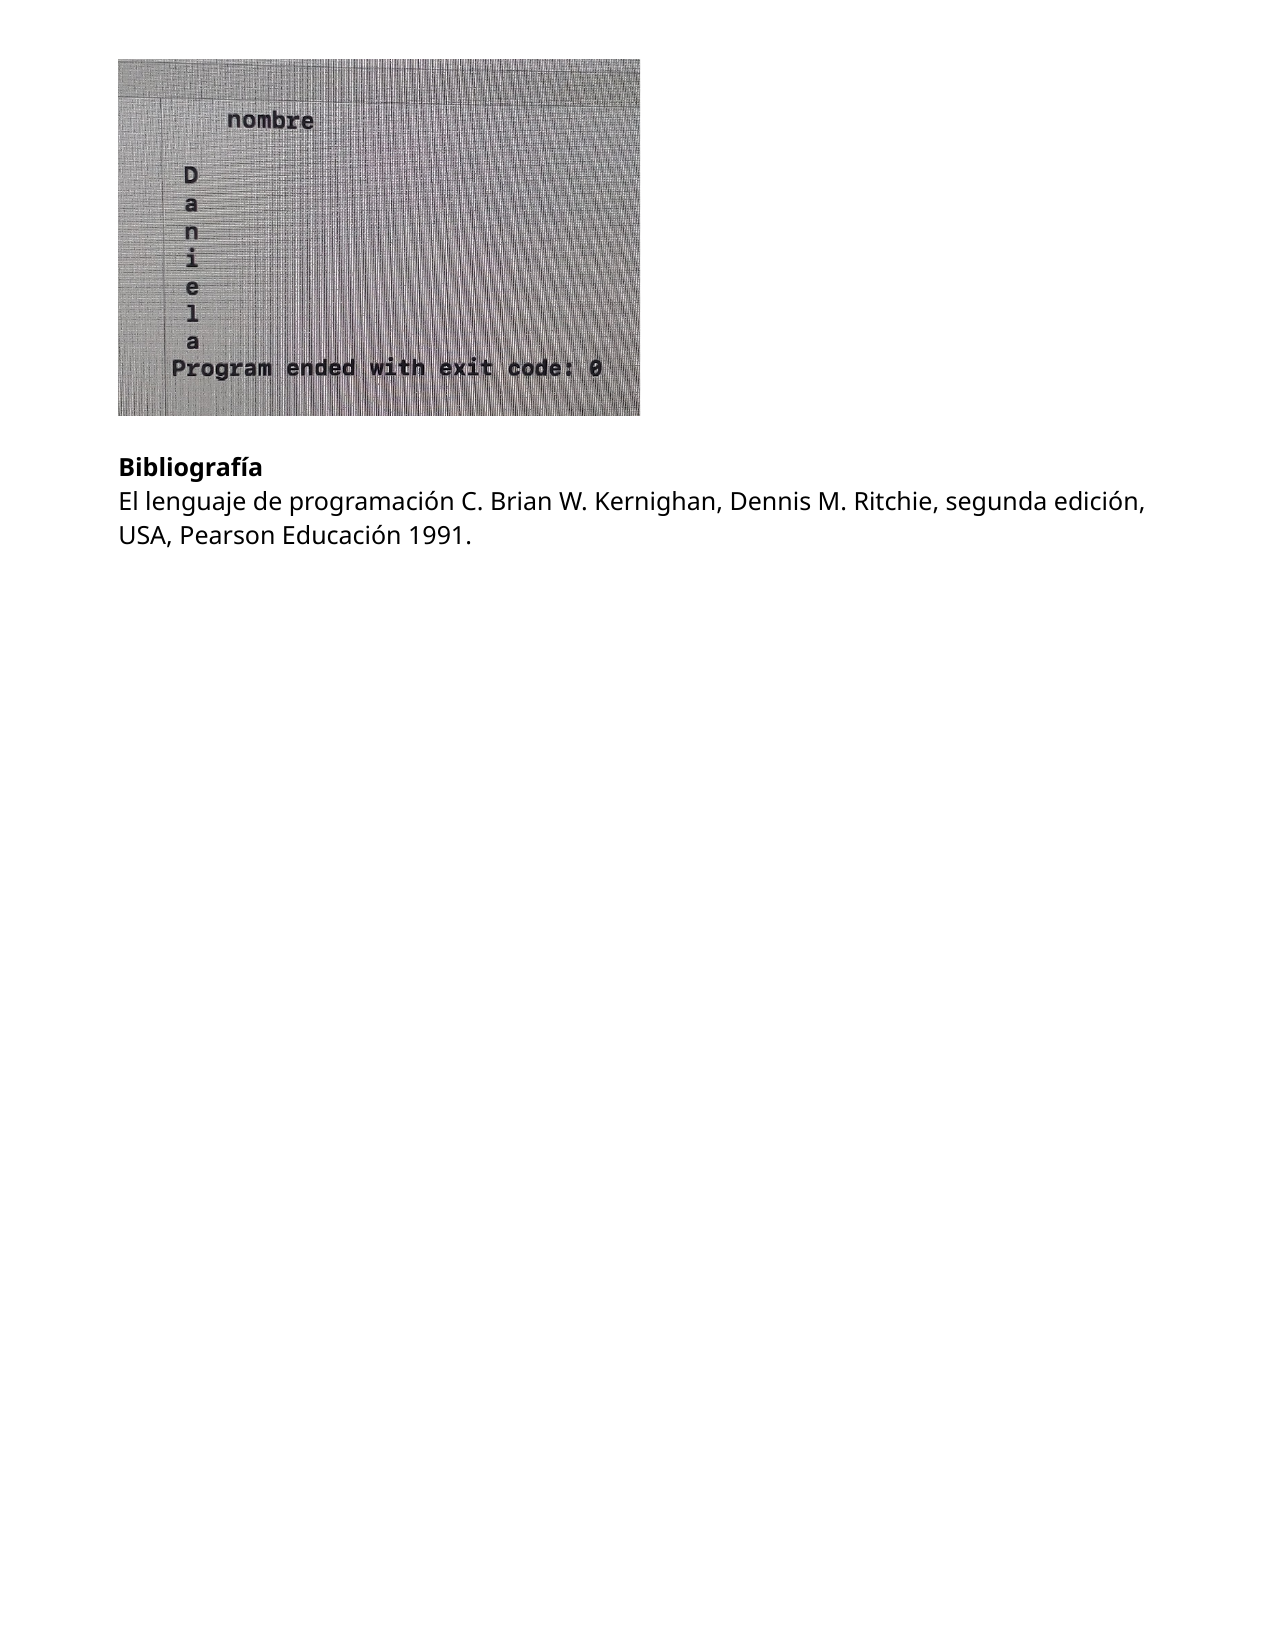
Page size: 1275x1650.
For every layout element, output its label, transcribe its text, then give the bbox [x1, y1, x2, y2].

text Bibliografía El lenguaje de programación C. Brian W. Kernighan, Dennis M. Ritchie, segunda edición, USA, Pearson Educación 1991. [118, 449, 1205, 552]
